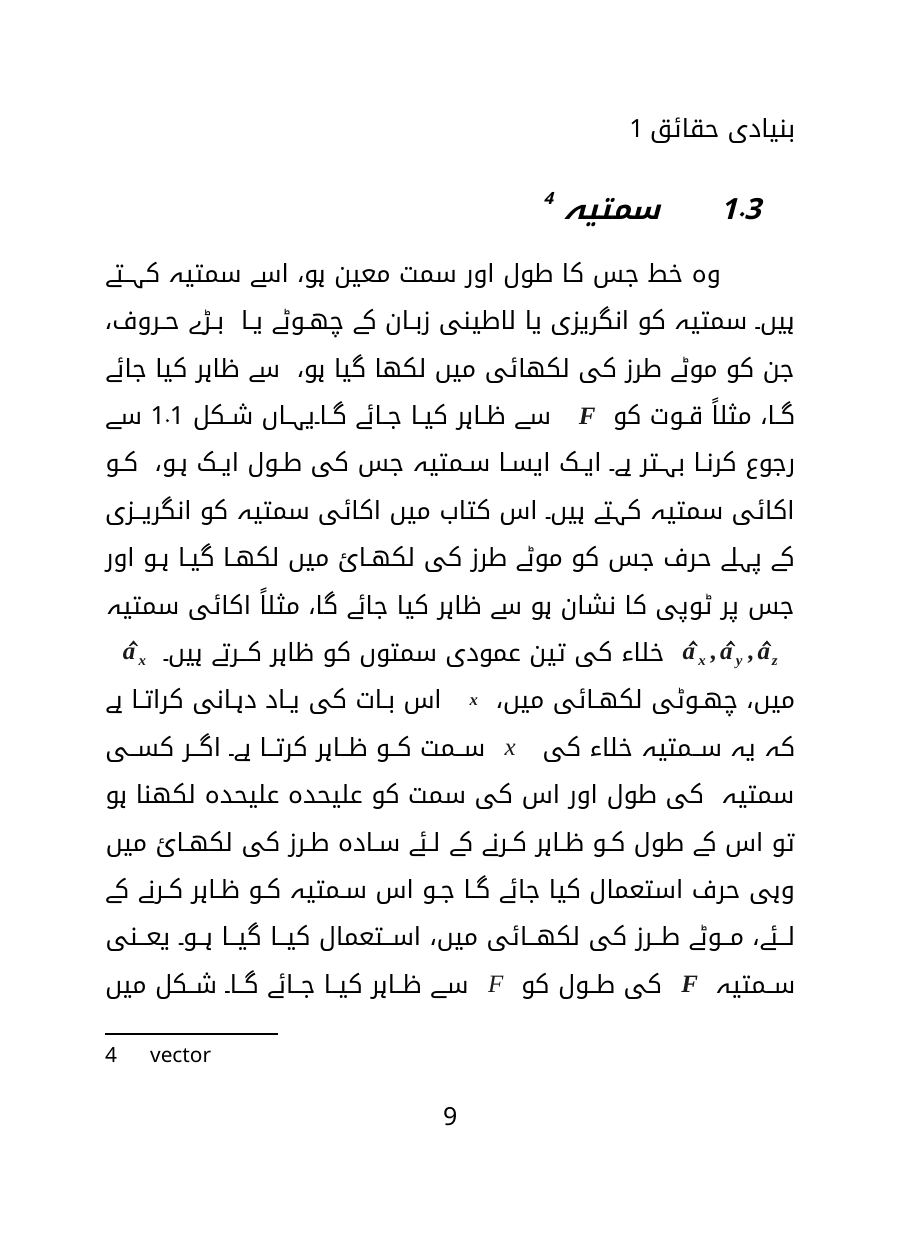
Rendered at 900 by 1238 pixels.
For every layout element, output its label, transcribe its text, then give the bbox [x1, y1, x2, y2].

list vector [105, 1040, 795, 1068]
text وہ خط جس کا طول اور سمت معین ہو، اسے سمتیہ کہتے ہیں۔ سمتیہ کو انگریزی یا لاطینی زبان کے چھوٹے یا بڑے حروف، جن کو موٹے طرز کی لکھائی میں لکھا گیا ہو، سے ظاہر کیا جائے گا، مثلاً قوت کو سے ظاہر کیا جائے گا۔یہاں شکل 1.1 سے رجوع کرنا بہتر ہے۔ ایک ایسا سمتیہ جس کی طول ایک ہو، کو اکائی سمتیہ کہتے ہیں۔ اس کتاب میں اکائی سمتیہ کو انگریزی کے پہلے حرف جس کو موٹے طرز کی لکھائ میں لکھا گیا ہو اور جس پر ٹوپی کا نشان ہو سے ظاہر کیا جائے گا، مثلاً اکائی سمتیہخلاء کی تین عمودی سمتوں کو ظاہر کرتے ہیں۔میں، چھوٹی لکھائی میں، اس بات کی یاد دہانی کراتا ہے کہ یہ سمتیہ خلاء کی سمت کو ظاہر کرتا ہے۔ اگر کسی سمتیہ کی طول اور اس کی سمت کو علیحدہ علیحدہ لکھنا ہو تو اس کے طول کو ظاہر کرنے کے لئے سادہ طرز کی لکھائ میں وہی حرف استعمال کیا جائے گا جو اس سمتیہ کو ظاہر کرنے کے لئے، موٹے طرز کی لکھائی میں، استعمال کیا گیا ہو۔ یعنی سمتیہکی طول کوسے ظاہر کیا جائے گا۔ شکل میں سمتیہ کی طول، چار کے برابر ہے۔ اگر کسی سمتیہ کی سمت میں ایک اکائی سمتیہ بنایا جائے تو یہ اکائی سمتیہ اس سمتیہ کی سمت کو ظاہر کرتا ہے۔جیسے پہلے ذکر ہوا ہے ایسے اکائی سمتیہ کو انگریزی کے پہلے حرف، جس کو موٹے طرز کی لکھائ میں لکھا گیا ہو اور جس پر ٹوپی کا نشان ہو، سے ظاہر کیا جائے گا یعنی سمتیہکی سمت کوسے ظاہر کیا جائے گا۔یہاں، چھوٹی لکھائی میں ، اس بات کی یاد دہانی کراتا ہے کہ یہ اکائی سمتیہ کی سمت کو ظاہر کر رہا ہے۔ شکل میں چونکہ قوت دائیں جانب کو ہے لہٰذا اور برابر ہیں۔ [105, 250, 795, 1008]
subtitle سمتیہ [105, 182, 720, 238]
